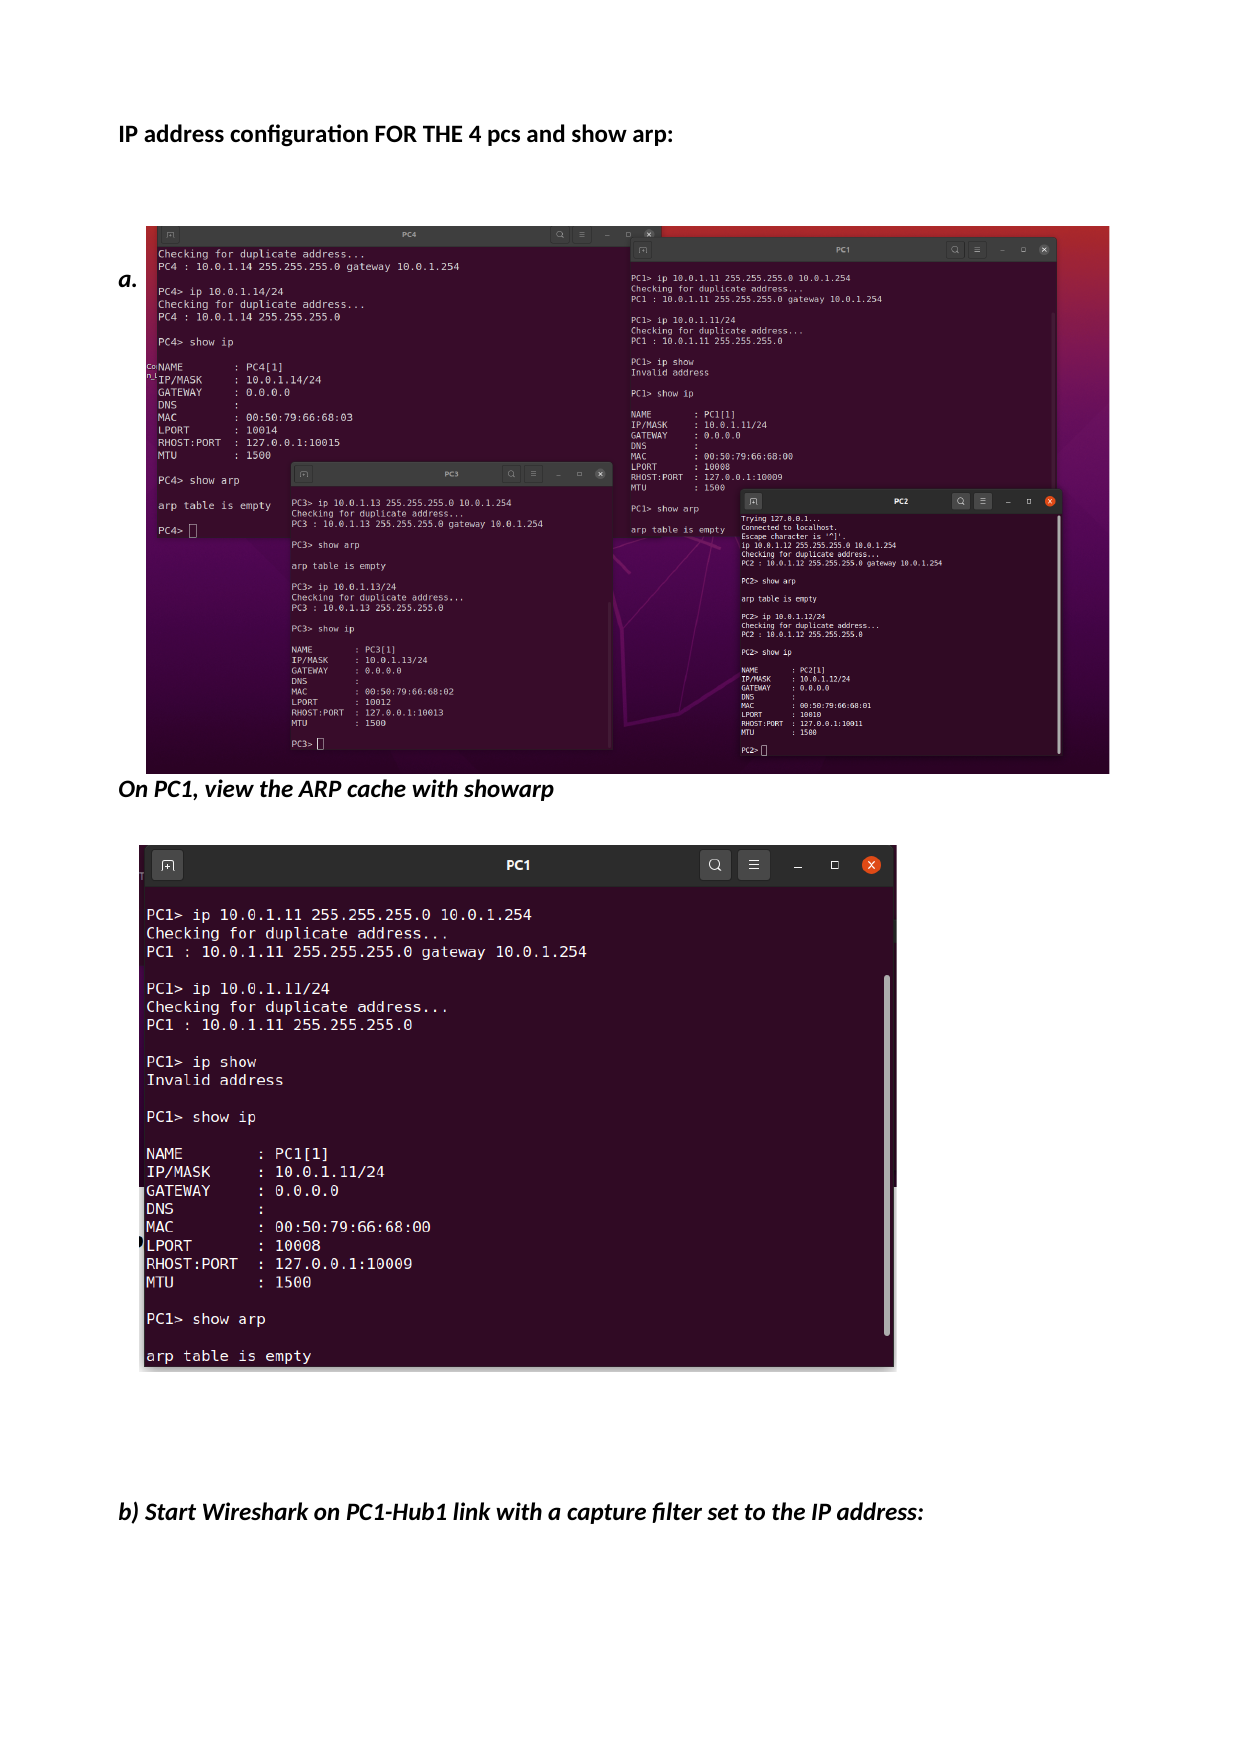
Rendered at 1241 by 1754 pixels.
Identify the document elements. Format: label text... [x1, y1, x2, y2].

text IP address configuration FOR THE 4 pcs and show arp: [118, 118, 1122, 149]
text a. On PC1, view the ARP cache with showarp [118, 263, 1122, 804]
picture [146, 226, 1110, 774]
picture [232, 845, 897, 1372]
text b) Start Wireshark on PC1-Hub1 link with a capture filter set to the IP address: [118, 1496, 1122, 1527]
